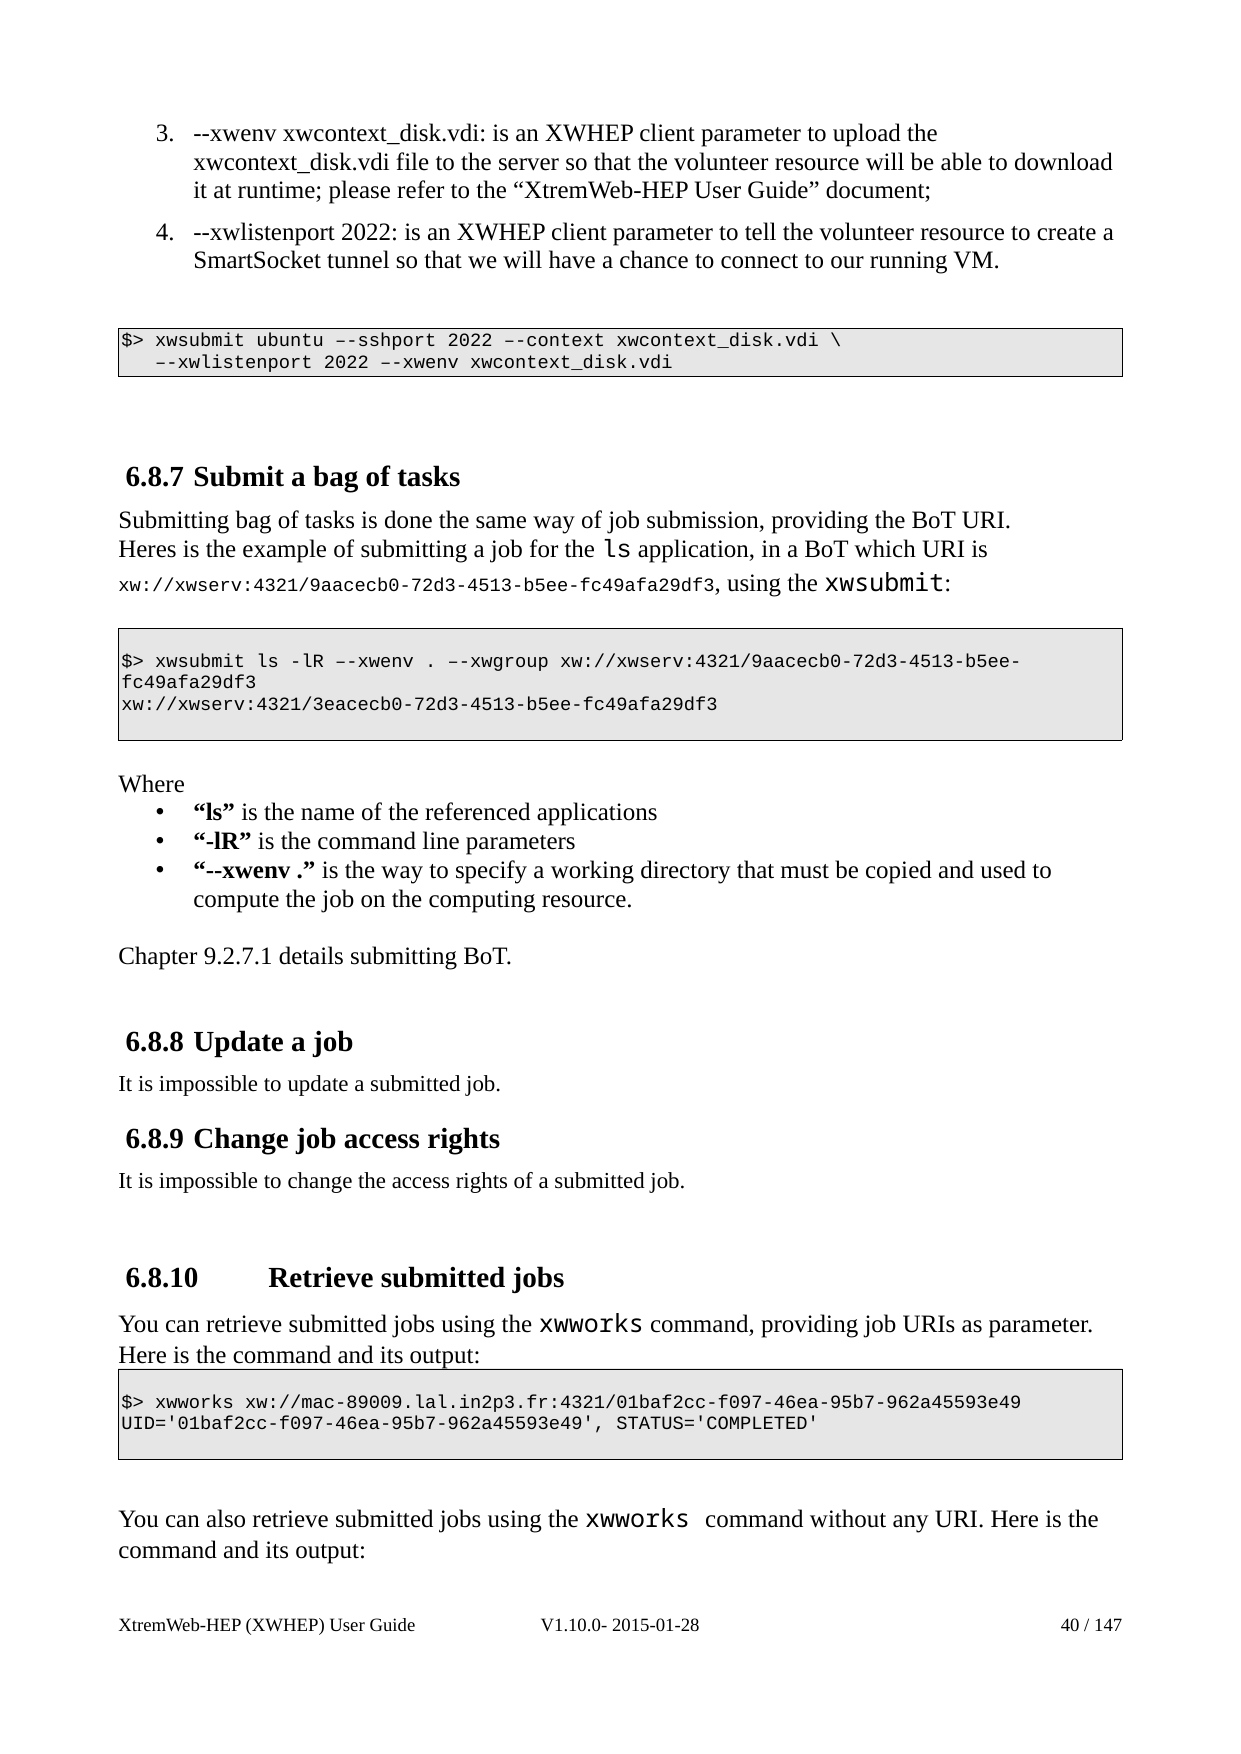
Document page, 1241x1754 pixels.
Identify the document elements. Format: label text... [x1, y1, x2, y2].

subtitle Update a job [118, 1024, 1122, 1057]
text $> xwworks xw://mac-89009.lal.in2p3.fr:4321/01baf2cc-f097-46ea-95b7-962a45593e49 [119, 1390, 1122, 1411]
subtitle Submit a bag of tasks [118, 459, 1122, 493]
text It is impossible to change the access rights of a submitted job. [118, 1167, 1122, 1193]
list “--xwenv .” is the way to specify a working directory that must be copied and used to compute the job on the computing resource. [156, 855, 1122, 912]
text $> xwsubmit ubuntu –-sshport 2022 –-context xwcontext_disk.vdi \ [119, 329, 1122, 349]
subtitle Change job access rights [118, 1121, 1122, 1154]
text You can retrieve submitted jobs using the xwworks command, providing job URIs as parameter. Here is the command and its output: [118, 1306, 1122, 1368]
list “-lR” is the command line parameters [156, 826, 1122, 855]
text UID='01baf2cc-f097-46ea-95b7-962a45593e49', STATUS='COMPLETED' [119, 1411, 1122, 1432]
subtitle Retrieve submitted jobs [118, 1260, 1122, 1293]
text It is impossible to update a submitted job. [118, 1070, 1122, 1096]
text –-xwlistenport 2022 –-xwenv xwcontext_disk.vdi [119, 349, 1122, 376]
text You can also retrieve submitted jobs using the xwworks command without any URI. Here is the command and its output: [118, 1501, 1122, 1564]
text Submitting bag of tasks is done the same way of job submission, providing the BoT URI. [118, 505, 1122, 534]
text Where [118, 769, 1122, 797]
text Chapter 9.2.7.1 details submitting BoT. [118, 941, 1122, 970]
list “ls” is the name of the referenced applications [156, 797, 1122, 826]
text $> xwsubmit ls -lR –-xwenv . –-xwgroup xw://xwserv:4321/9aacecb0-72d3-4513-b5ee-fc49afa29df3 xw://xwserv:4321/3eacecb0-72d3-4513-b5ee-fc49afa29df3 [119, 649, 1122, 713]
list --xwlistenport 2022: is an XWHEP client parameter to tell the volunteer resource to create a SmartSocket tunnel so that we will have a chance to connect to our running VM. [156, 217, 1122, 274]
text Heres is the example of submitting a job for the ls application, in a BoT which URI is xw://xwserv:4321/9aacecb0-72d3-4513-b5ee-fc49afa29df3, using the xwsubmit: [118, 534, 1122, 599]
list --xwenv xwcontext_disk.vdi: is an XWHEP client parameter to upload the xwcontext_disk.vdi file to the server so that the volunteer resource will be able to download it at runtime; please refer to the “XtremWeb-HEP User Guide” document; [156, 118, 1122, 204]
